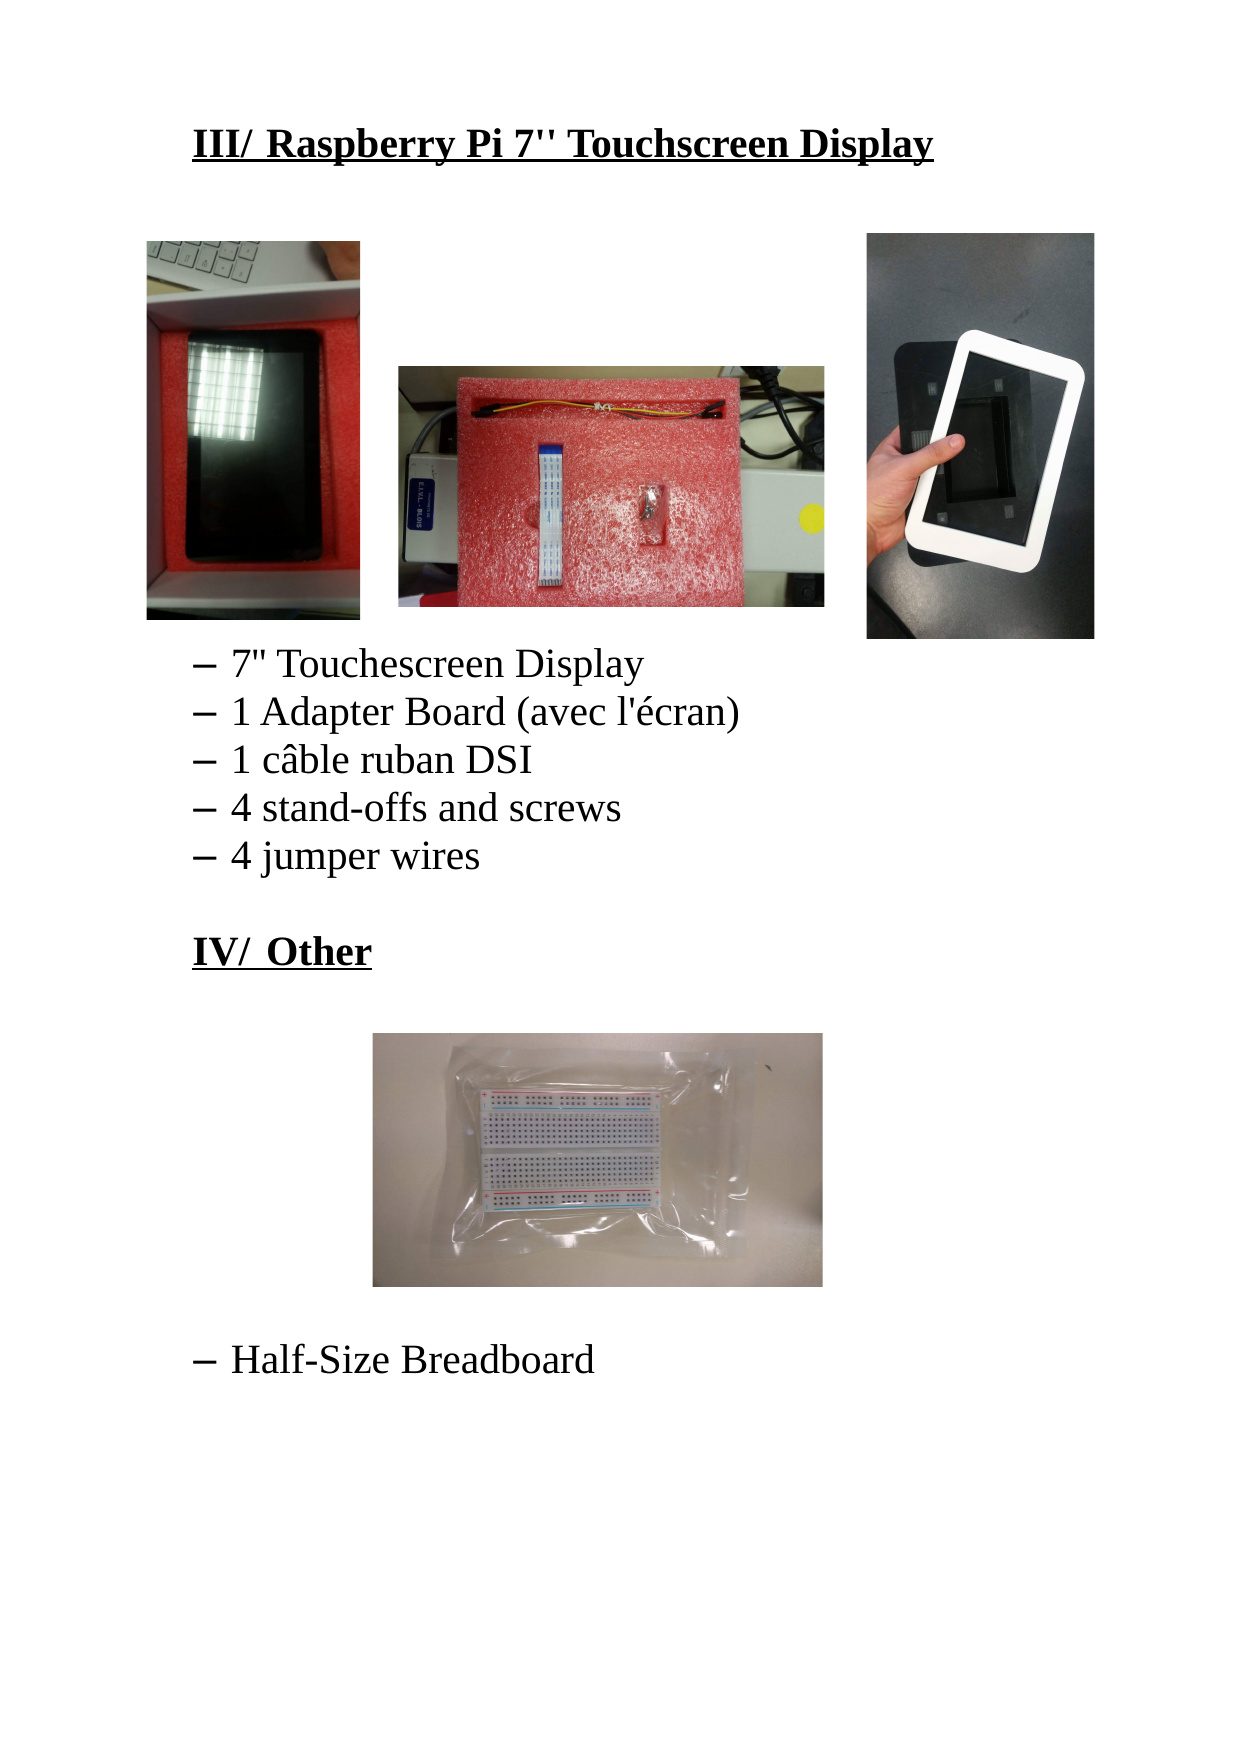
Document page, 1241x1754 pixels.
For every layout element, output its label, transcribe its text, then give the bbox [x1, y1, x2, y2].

picture [146, 241, 361, 620]
list 4 stand-offs and screws [193, 783, 1122, 831]
list 7'' Touchescreen Display [193, 214, 1122, 687]
list 1 câble ruban DSI [193, 734, 1122, 783]
picture [866, 233, 1095, 639]
list Half-Size Breadboard [193, 1335, 1122, 1383]
picture [372, 1033, 823, 1287]
picture [398, 366, 825, 607]
list 4 jumper wires [193, 831, 1122, 879]
text III/ Raspberry Pi 7'' Touchscreen Display [118, 118, 1122, 166]
text IV/ Other [118, 927, 1122, 974]
list 1 Adapter Board (avec l'écran) [193, 687, 1122, 734]
